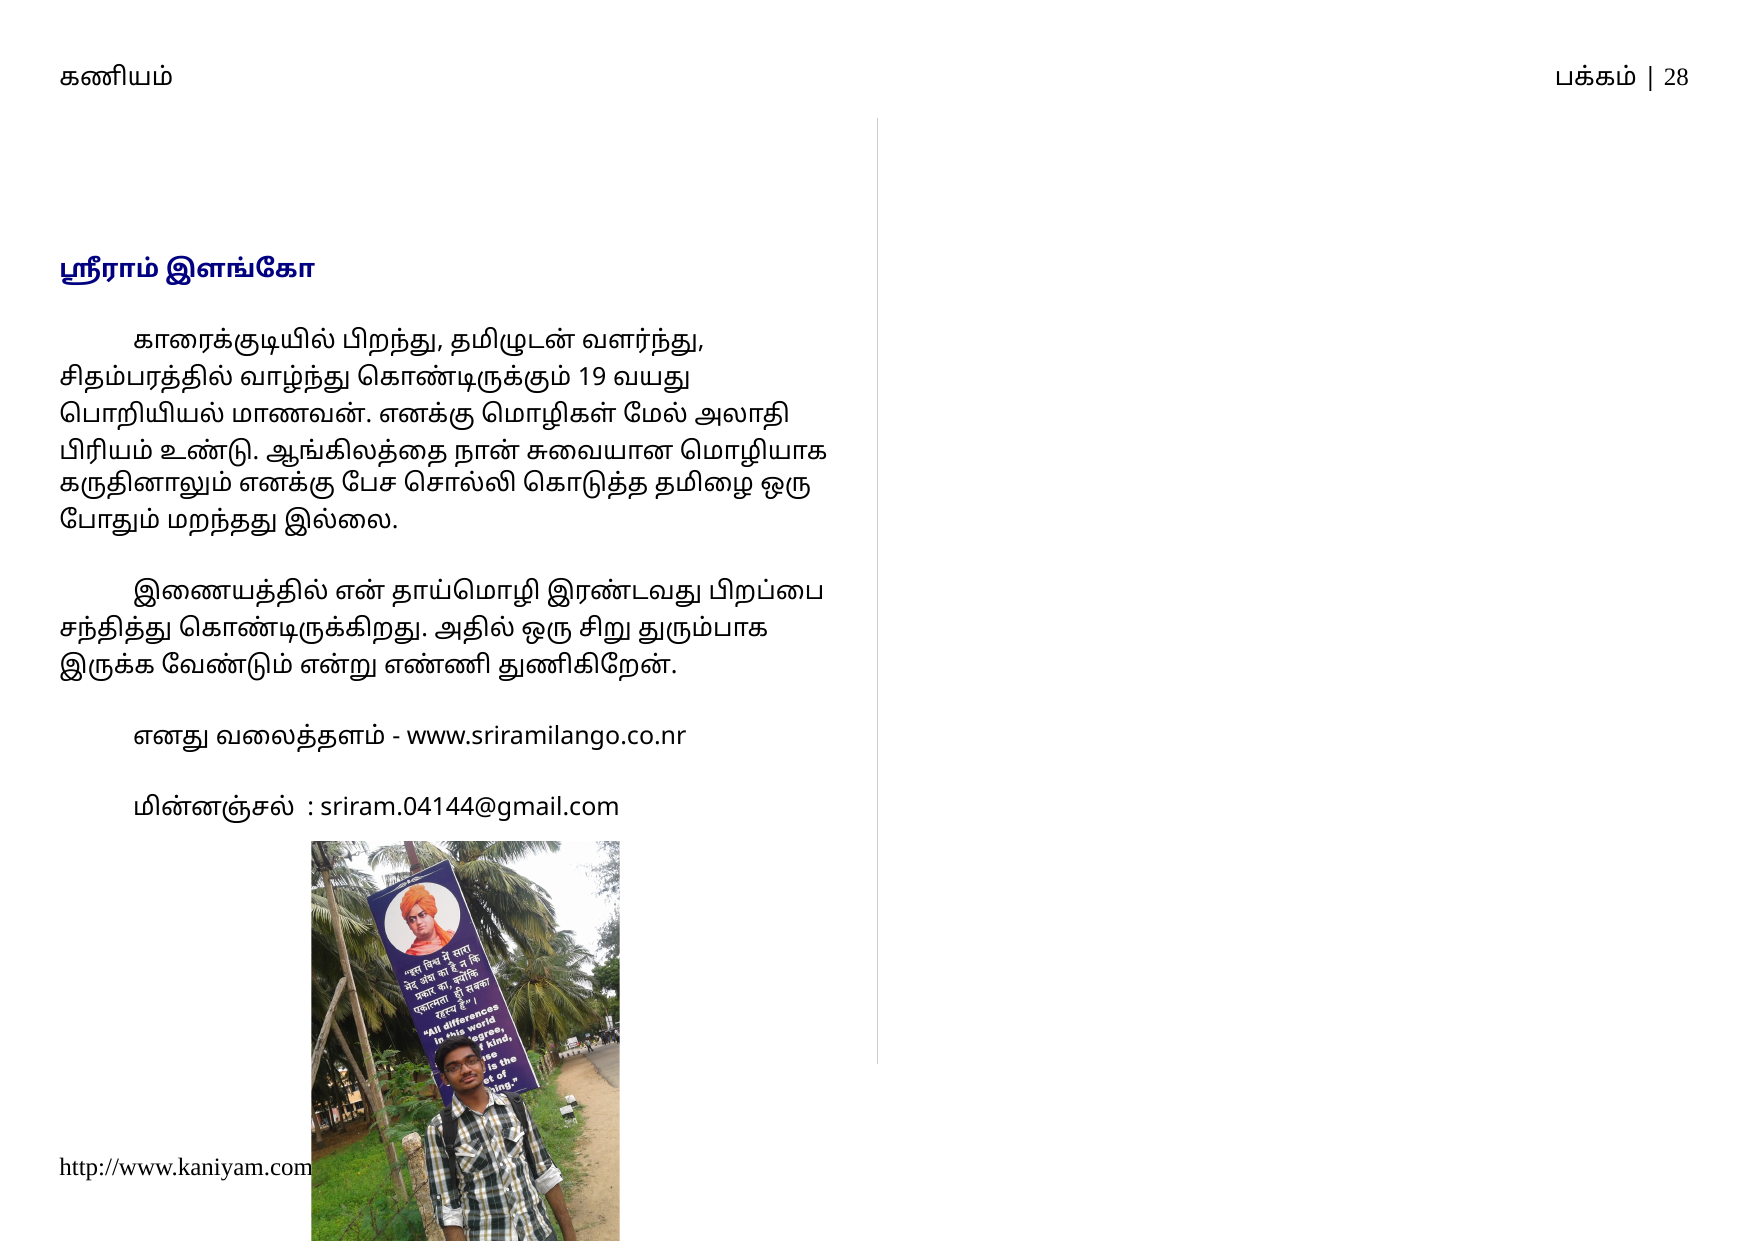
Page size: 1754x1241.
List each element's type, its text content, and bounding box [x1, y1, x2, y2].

text ஸ்ரீராம் இளங்கோ [59, 255, 862, 287]
picture [311, 841, 620, 1241]
text மின்னஞ்சல் : sriram.04144@gmail.com [59, 789, 862, 825]
text காரைக்குடியில் பிறந்து, தமிழுடன் வளர்ந்து, சிதம்பரத்தில் வாழ்ந்து கொண்டிருக்கும் 19 வயது பொறியியல் மாணவன். எனக்கு மொழிகள் மேல் அலாதி பிரியம் உண்டு. ஆங்கிலத்தை நான் சுவையான மொழியாக கருதினாலும் எனக்கு பேச சொல்லி கொடுத்த தமிழை ஒரு போதும் மறந்தது இல்லை. இணையத்தில் என் தாய்மொழி இரண்டவது பிறப்பை சந்தித்து கொண்டிருக்கிறது. அதில் ஒரு சிறு துரும்பாக இருக்க வேண்டும் என்று எண்ணி துணிகிறேன். எனது வலைத்தளம் - www.sriramilango.co.nr [59, 321, 862, 755]
